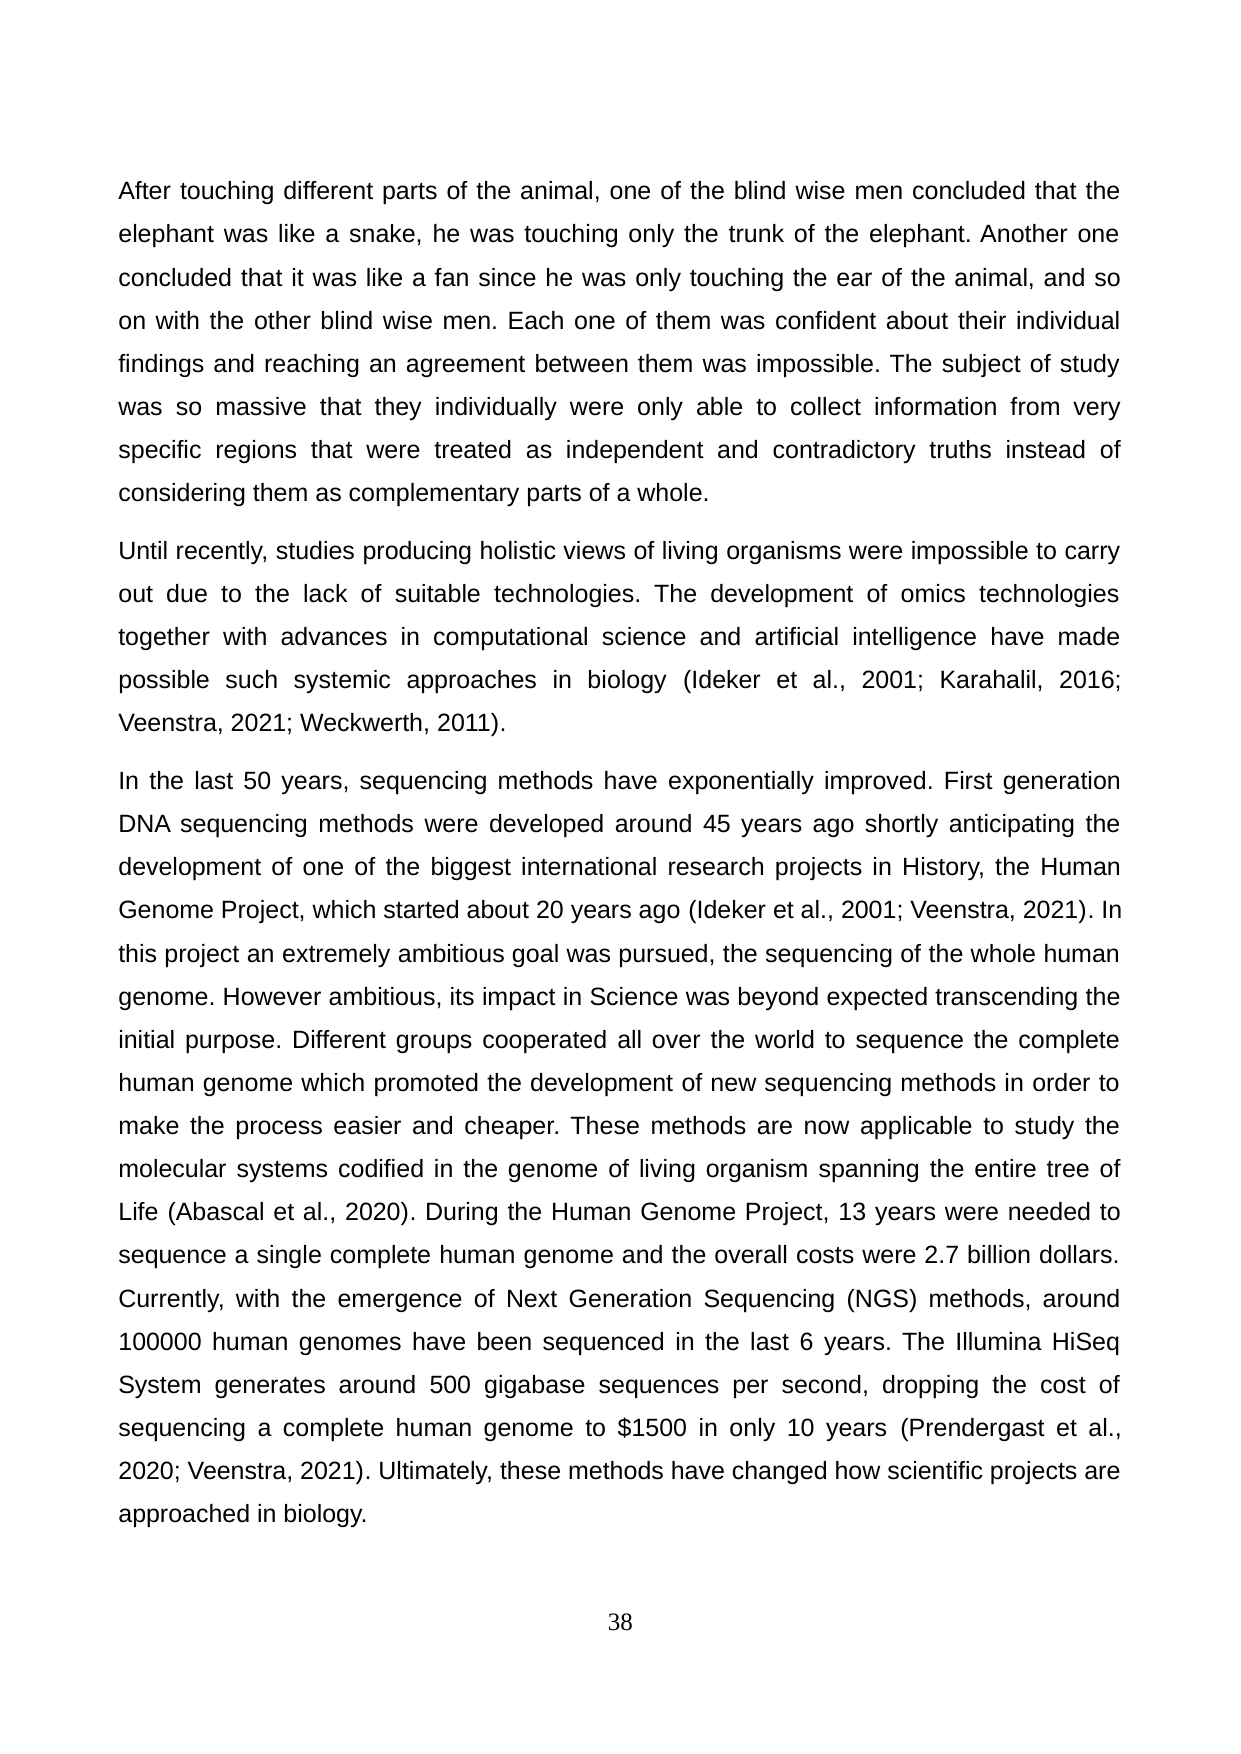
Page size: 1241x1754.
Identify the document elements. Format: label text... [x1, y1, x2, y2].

text Until recently, studies producing holistic views of living organisms were impossible to carry out due to the lack of suitable technologies. The development of omics technologies together with advances in computational science and artificial intelligence have made possible such systemic approaches in biology (Ideker et al., 2001; Karahalil, 2016; Veenstra, 2021; Weckwerth, 2011)⁠. [118, 536, 1122, 737]
text In the last 50 years, sequencing methods have exponentially improved. First generation DNA sequencing methods were developed around 45 years ago shortly anticipating the development of one of the biggest international research projects in History, the Human Genome Project, which started about 20 years ago (Ideker et al., 2001; Veenstra, 2021)⁠. In this project an extremely ambitious goal was pursued, the sequencing of the whole human genome. However ambitious, its impact in Science was beyond expected transcending the initial purpose. Different groups cooperated all over the world to sequence the complete human genome which promoted the development of new sequencing methods in order to make the process easier and cheaper. These methods are now applicable to study the molecular systems codified in the genome of living organism spanning the entire tree of Life (Abascal et al., 2020)⁠. During the Human Genome Project, 13 years were needed to sequence a single complete human genome and the overall costs were 2.7 billion dollars. Currently, with the emergence of Next Generation Sequencing (NGS) methods, around 100000 human genomes have been sequenced in the last 6 years. The Illumina HiSeq System generates around 500 gigabase sequences per second, dropping the cost of sequencing a complete human genome to $1500 in only 10 years (Prendergast et al., 2020; Veenstra, 2021)⁠. Ultimately, these methods have changed how scientific projects are approached in biology. [118, 766, 1122, 1528]
text After touching different parts of the animal, one of the blind wise men concluded that the elephant was like a snake, he was touching only the trunk of the elephant. Another one concluded that it was like a fan since he was only touching the ear of the animal, and so on with the other blind wise men. Each one of them was confident about their individual findings and reaching an agreement between them was impossible. The subject of study was so massive that they individually were only able to collect information from very specific regions that were treated as independent and contradictory truths instead of considering them as complementary parts of a whole. [118, 176, 1122, 507]
